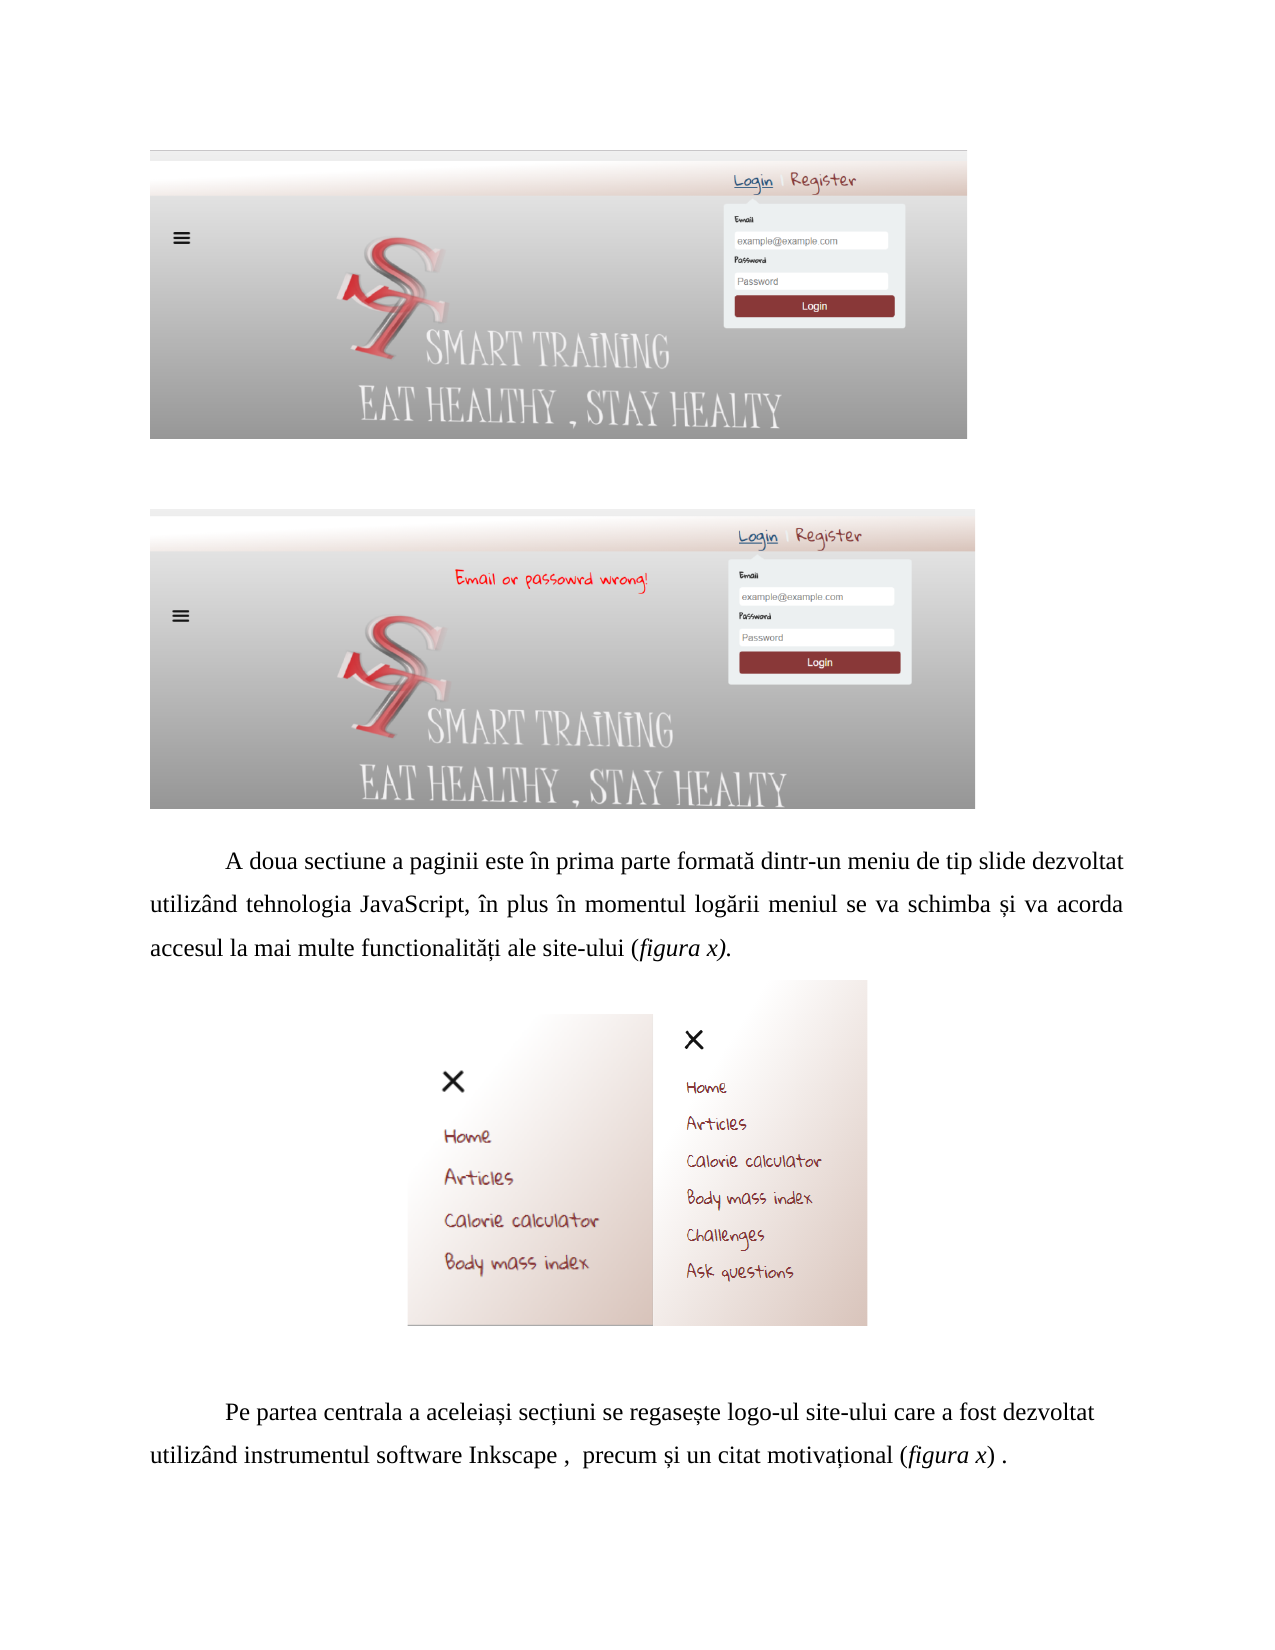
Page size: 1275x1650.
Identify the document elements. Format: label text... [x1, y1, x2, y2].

text A doua sectiune a paginii este în prima parte formată dintr-un meniu de tip slide dezvoltat utilizând tehnologia JavaScript, în plus în momentul logării meniul se va schimba și va acorda accesul la mai multe functionalități ale site-ului (figura x). [150, 846, 1125, 961]
picture [150, 150, 968, 439]
text Pe partea centrala a aceleiași secțiuni se regasește logo-ul site-ului care a fost dezvoltat utilizând instrumentul software Inkscape , precum și un citat motivațional (figura x) . [150, 1397, 1125, 1468]
picture [407, 980, 868, 1326]
picture [150, 509, 976, 809]
